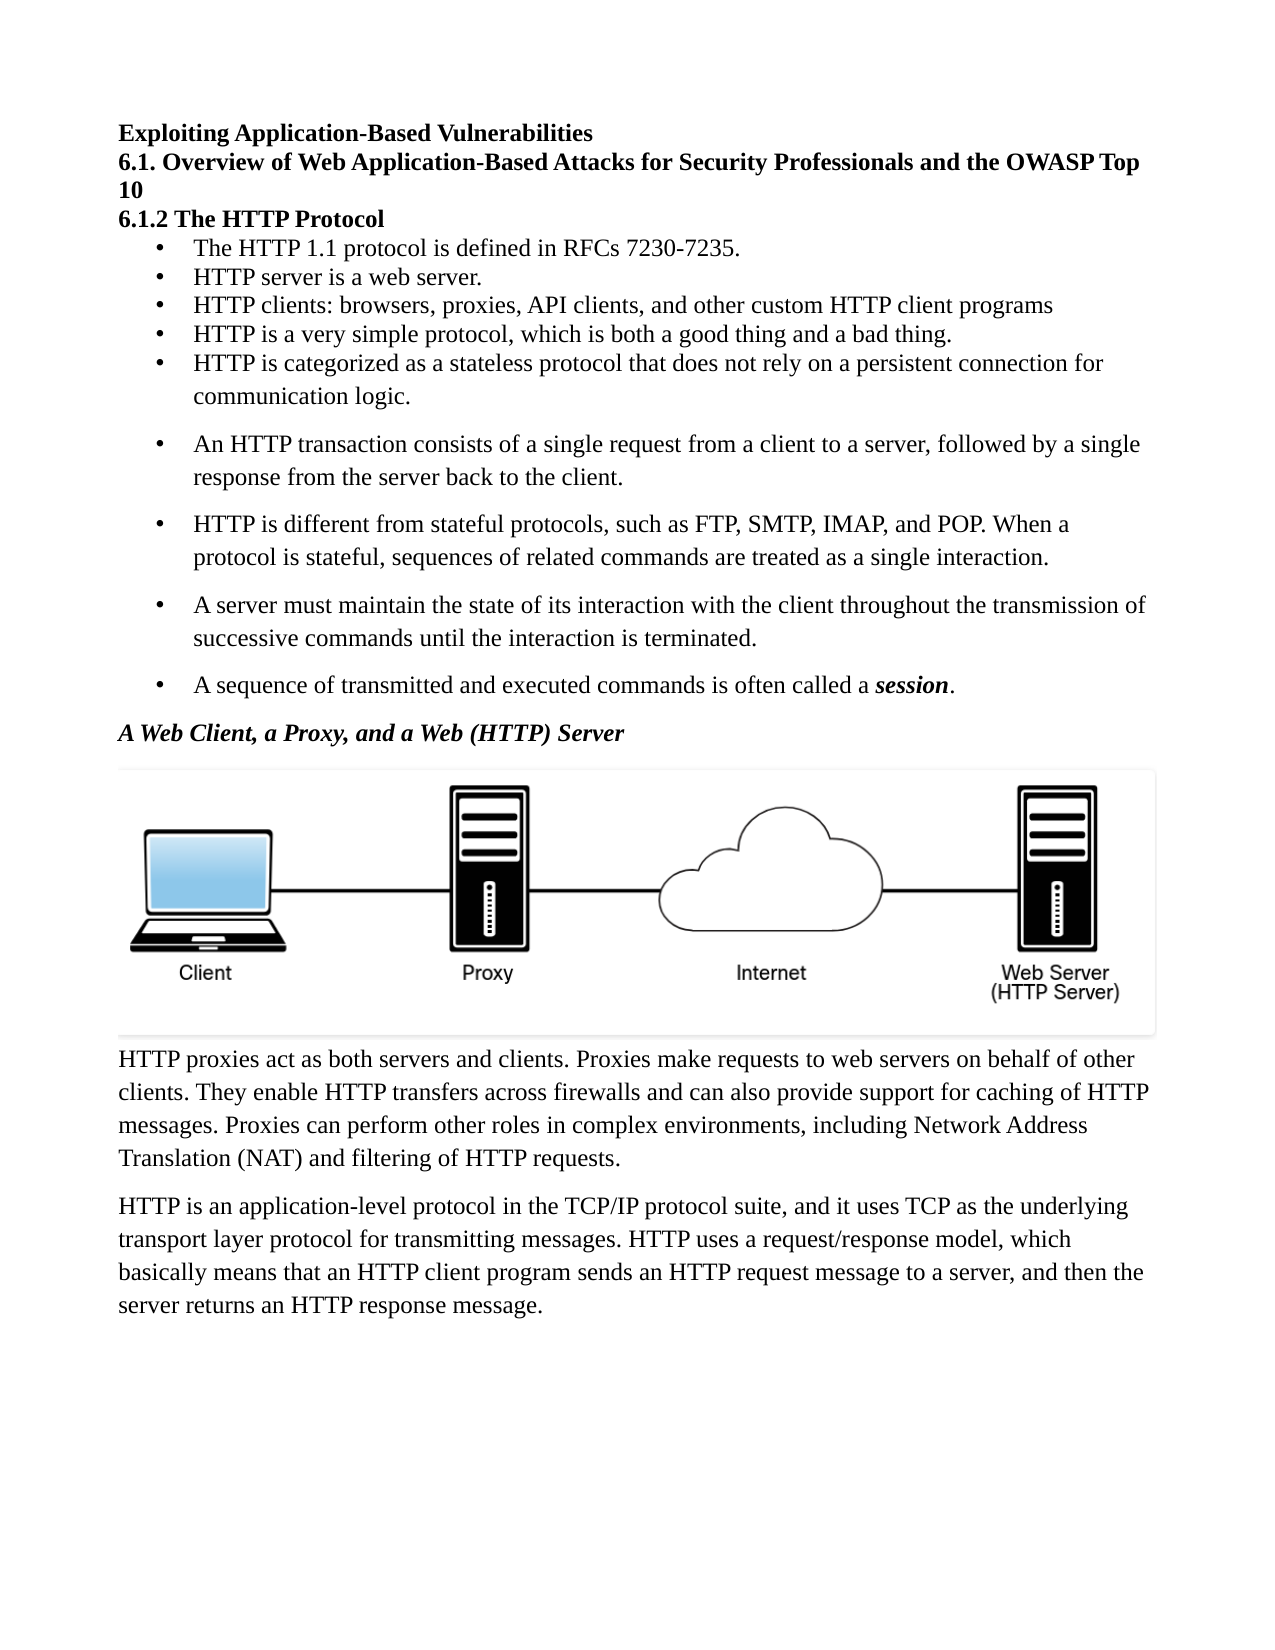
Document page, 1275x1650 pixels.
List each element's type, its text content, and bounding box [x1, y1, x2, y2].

list HTTP is different from stateful protocols, such as FTP, SMTP, IMAP, and POP. When a protocol is stateful, sequences of related commands are treated as a single interaction. [156, 509, 1157, 571]
list An HTTP transaction consists of a single request from a client to a server, followed by a single response from the server back to the client. [156, 429, 1157, 491]
list HTTP is categorized as a stateless protocol that does not rely on a persistent connection for communication logic. [156, 348, 1157, 410]
text HTTP proxies act as both servers and clients. Proxies make requests to web servers on behalf of other clients. They enable HTTP transfers across firewalls and can also provide support for caching of HTTP messages. Proxies can perform other roles in complex environments, including Network Address Translation (NAT) and filtering of HTTP requests. [118, 1040, 1157, 1172]
list A server must maintain the state of its interaction with the client throughout the transmission of successive commands until the interaction is terminated. [156, 590, 1157, 652]
text HTTP is an application-level protocol in the TCP/IP protocol suite, and it uses TCP as the underlying transport layer protocol for transmitting messages. HTTP uses a request/response model, which basically means that an HTTP client program sends an HTTP request message to a server, and then the server returns an HTTP response message. [118, 1191, 1157, 1319]
picture [118, 765, 1157, 1040]
text Exploiting Application-Based Vulnerabilities [118, 118, 1157, 147]
text 6.1.2 The HTTP Protocol [118, 204, 1157, 233]
list HTTP clients: browsers, proxies, API clients, and other custom HTTP client programs [156, 291, 1157, 319]
text A Web Client, a Proxy, and a Web (HTTP) Server [118, 718, 1157, 747]
list HTTP server is a web server. [156, 262, 1157, 291]
list A sequence of transmitted and executed commands is often called a session. [156, 671, 1157, 699]
list The HTTP 1.1 protocol is defined in RFCs 7230-7235. [156, 233, 1157, 262]
text 6.1. Overview of Web Application-Based Attacks for Security Professionals and the OWASP Top 10 [118, 147, 1157, 204]
list HTTP is a very simple protocol, which is both a good thing and a bad thing. [156, 319, 1157, 348]
